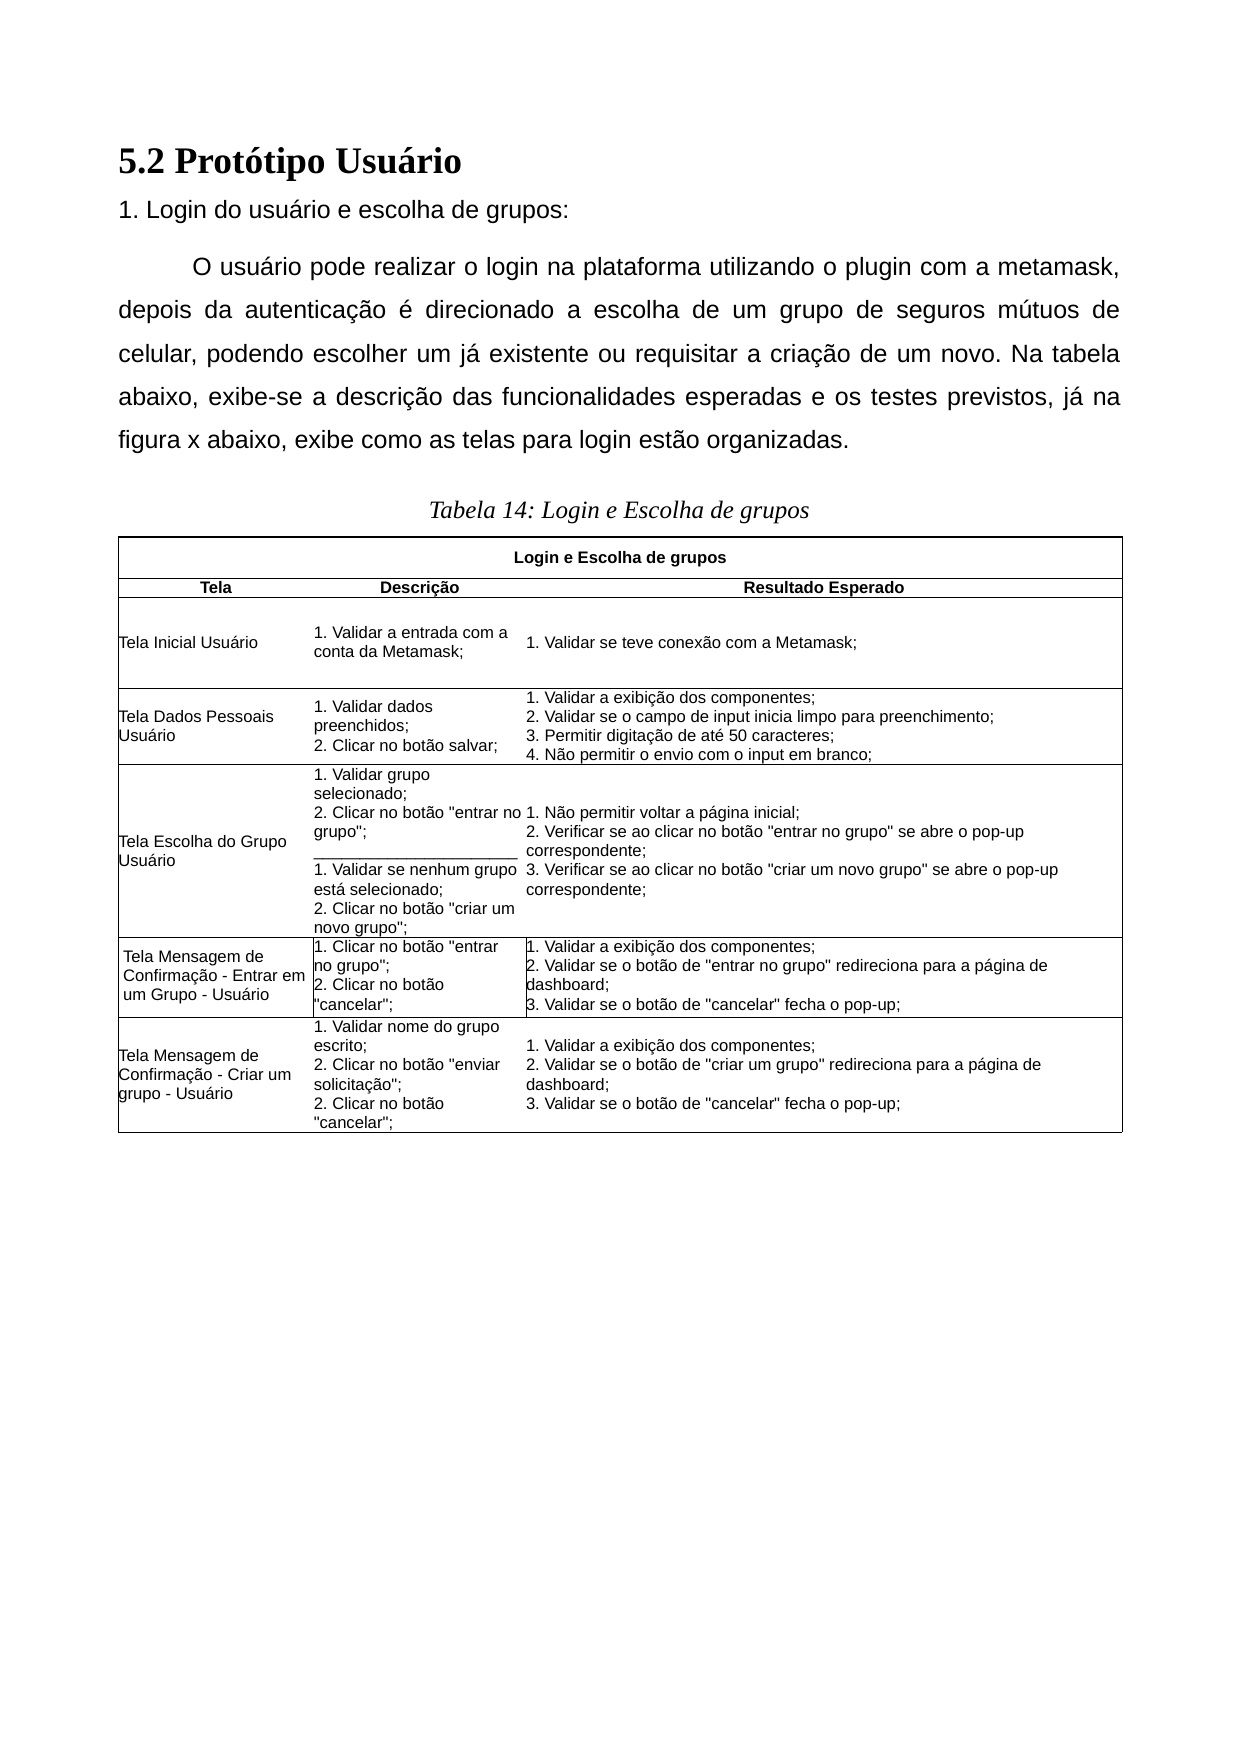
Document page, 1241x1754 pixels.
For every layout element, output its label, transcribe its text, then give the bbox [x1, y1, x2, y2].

table_cell Resultado Esperado [526, 579, 1122, 597]
table_header Login e Escolha de grupos [119, 538, 1122, 578]
table_cell 1. Validar a entrada com a conta da Metamask; [314, 598, 526, 687]
table_cell 1. Validar a exibição dos componentes; 2. Validar se o campo de input inicia limpo para preenchimento; 3. Permitir digitação de até 50 caracteres; 4. Não permitir o envio com o input em branco; [526, 689, 1122, 764]
table_cell 1. Clicar no botão "entrar no grupo"; 2. Clicar no botão "cancelar"; [314, 938, 526, 1017]
text O usuário pode realizar o login na plataforma utilizando o plugin com a metamask, depois da autenticação é direcionado a escolha de um grupo de seguros mútuos de celular, podendo escolher um já existente ou requisitar a criação de um novo. Na tabela abaixo, exibe-se a descrição das funcionalidades esperadas e os testes previstos, já na figura x abaixo, exibe como as telas para login estão organizadas. [118, 252, 1122, 453]
text 1. Login do usuário e escolha de grupos: [118, 194, 1122, 223]
table_cell 1. Não permitir voltar a página inicial; 2. Verificar se ao clicar no botão "entrar no grupo" se abre o pop-up correspondente; 3. Verificar se ao clicar no botão "criar um novo grupo" se abre o pop-up correspondente; [526, 765, 1122, 937]
table_cell 1. Validar se teve conexão com a Metamask; [526, 598, 1122, 687]
table_cell Tela [119, 579, 313, 597]
table_cell Tela Mensagem de Confirmação - Criar um grupo - Usuário [119, 1018, 313, 1132]
table_cell 1. Validar nome do grupo escrito; 2. Clicar no botão "enviar solicitação"; 2. Clicar no botão "cancelar"; [314, 1018, 526, 1132]
table_cell Tela Dados Pessoais Usuário [119, 689, 313, 764]
table_cell 1. Validar grupo selecionado; 2. Clicar no botão "entrar no grupo"; ______________________ 1. Validar se nenhum grupo está selecionado; 2. Clicar no botão "criar um novo grupo"; [314, 765, 526, 937]
table_cell Tela Escolha do Grupo Usuário [119, 765, 313, 937]
table_cell Tela Mensagem de Confirmação - Entrar em um Grupo - Usuário [119, 938, 313, 1017]
table_cell 1. Validar dados preenchidos; 2. Clicar no botão salvar; [314, 689, 526, 764]
table_cell Tela Inicial Usuário [119, 598, 313, 687]
table_cell 1. Validar a exibição dos componentes; 2. Validar se o botão de "criar um grupo" redireciona para a página de dashboard; 3. Validar se o botão de "cancelar" fecha o pop-up; [526, 1018, 1122, 1132]
table_cell Descrição [314, 579, 526, 597]
table_cell 1. Validar a exibição dos componentes; 2. Validar se o botão de "entrar no grupo" redireciona para a página de dashboard; 3. Validar se o botão de "cancelar" fecha o pop-up; [527, 938, 1122, 1017]
subtitle 5.2 Protótipo Usuário [118, 139, 1122, 182]
text Tabela 14: Login e Escolha de grupos [118, 495, 1122, 524]
